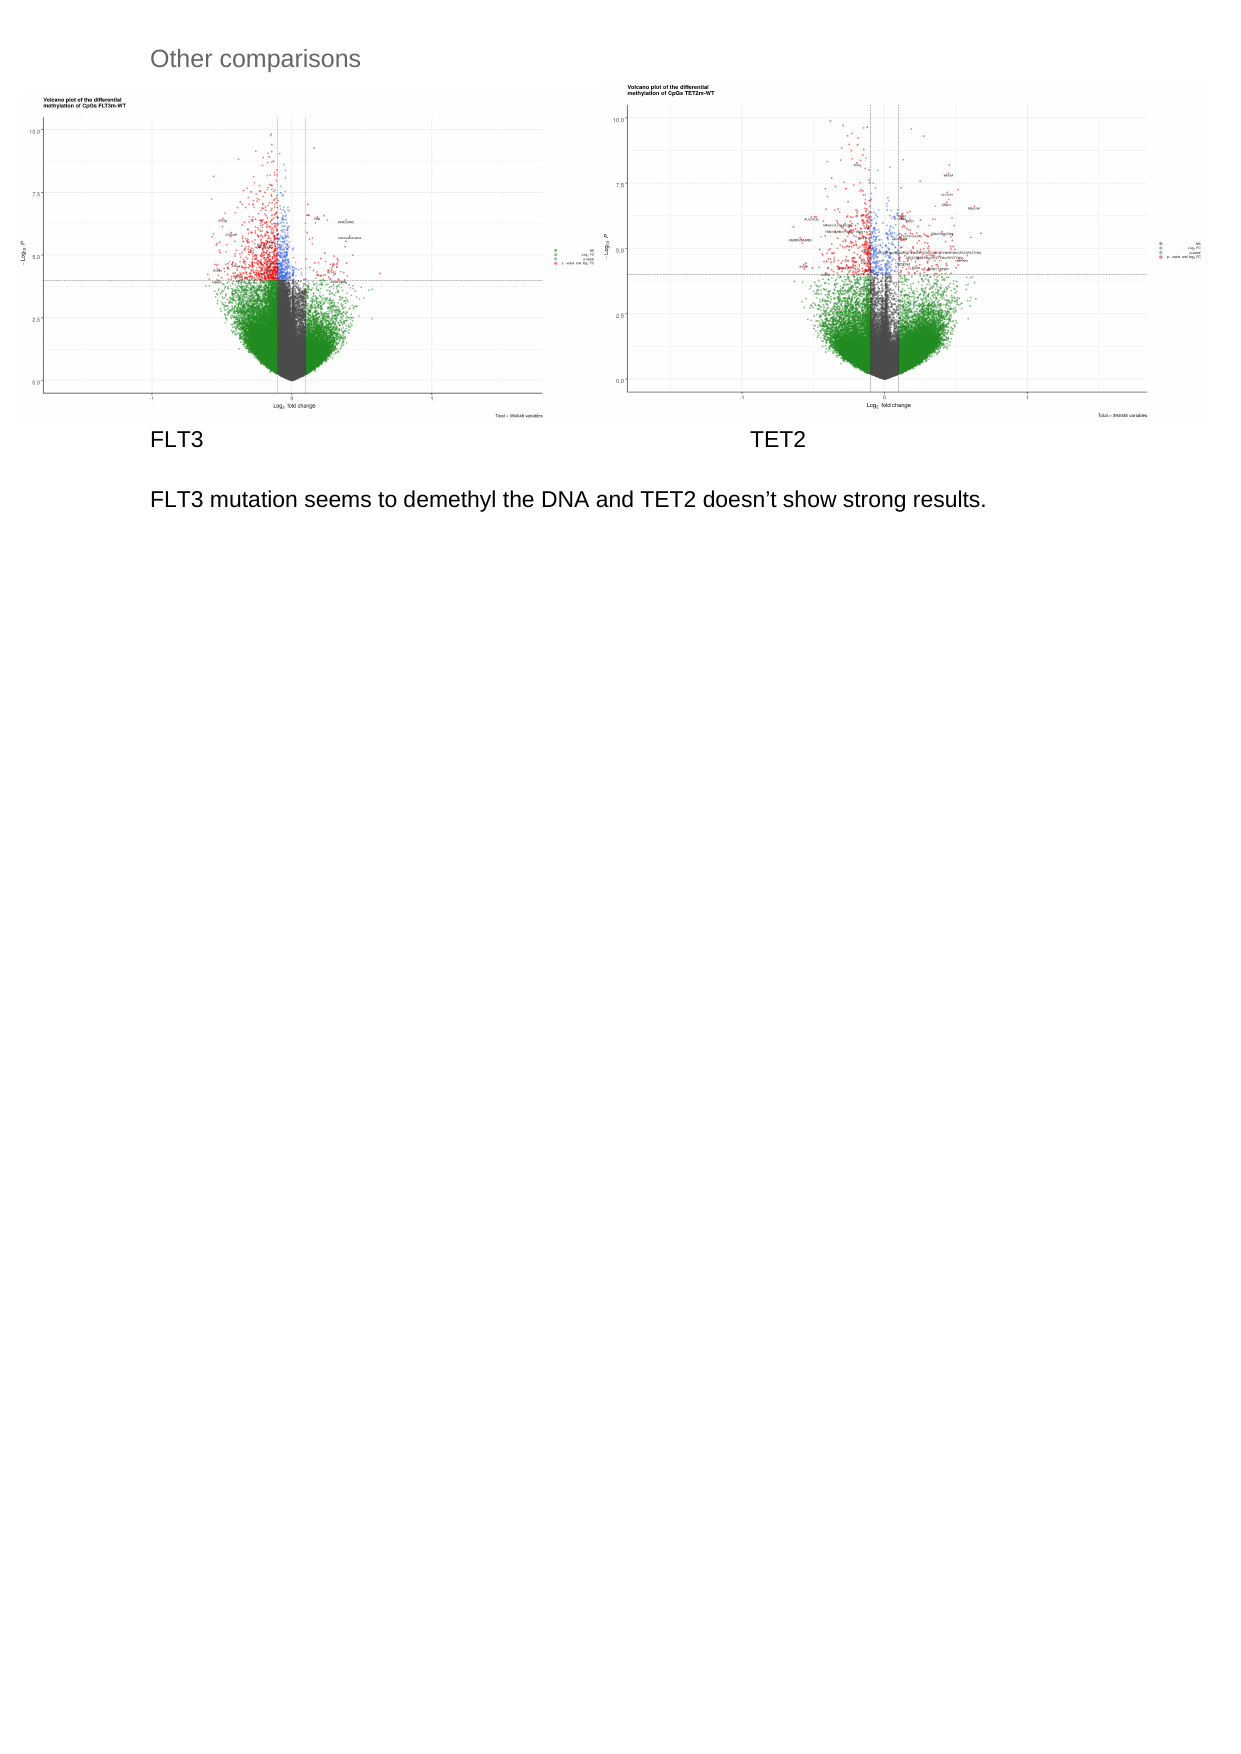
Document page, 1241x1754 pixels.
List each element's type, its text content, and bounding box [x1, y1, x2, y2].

picture [17, 81, 1208, 422]
text FLT3 mutation seems to demethyl the DNA and TET2 doesn’t show strong results. [150, 486, 1090, 512]
text FLT3 TET2 [150, 426, 1090, 452]
subtitle Other comparisons [150, 44, 1090, 73]
